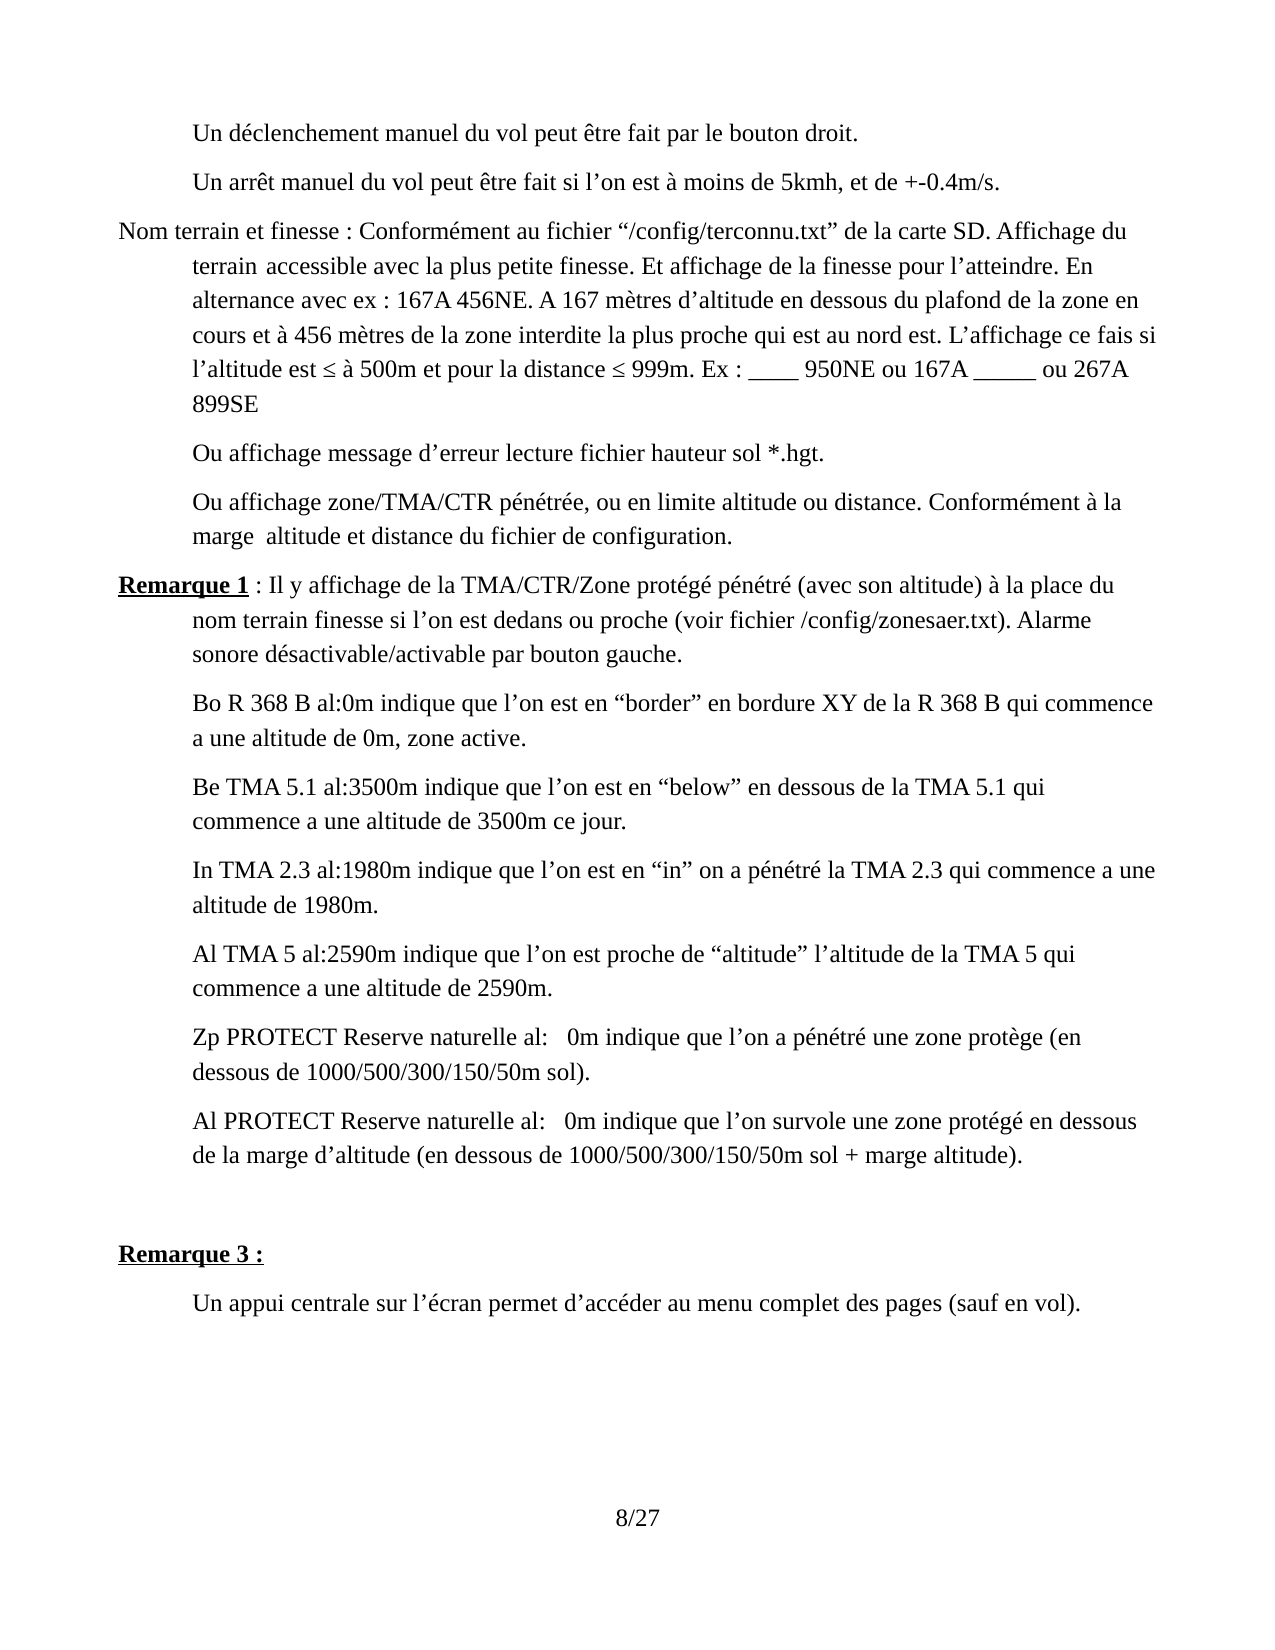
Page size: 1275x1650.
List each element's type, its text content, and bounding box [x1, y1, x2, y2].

text Be TMA 5.1 al:3500m indique que l’on est en “below” en dessous de la TMA 5.1 qui commence a une altitude de 3500m ce jour. [118, 772, 1157, 835]
text Remarque 1 : Il y affichage de la TMA/CTR/Zone protégé pénétré (avec son altitude) à la place du nom terrain finesse si l’on est dedans ou proche (voir fichier /config/zonesaer.txt). Alarme sonore désactivable/activable par bouton gauche. [118, 570, 1157, 668]
text Bo R 368 B al:0m indique que l’on est en “border” en bordure XY de la R 368 B qui commence a une altitude de 0m, zone active. [118, 688, 1157, 752]
text Al PROTECT Reserve naturelle al: 0m indique que l’on survole une zone protégé en dessous de la marge d’altitude (en dessous de 1000/500/300/150/50m sol + marge altitude). [118, 1106, 1157, 1169]
text Al TMA 5 al:2590m indique que l’on est proche de “altitude” l’altitude de la TMA 5 qui commence a une altitude de 2590m. [118, 939, 1157, 1002]
text Nom terrain et finesse : Conformément au fichier “/config/terconnu.txt” de la carte SD. Affichage du terrain accessible avec la plus petite finesse. Et affichage de la finesse pour l’atteindre. En alternance avec ex : 167A 456NE. A 167 mètres d’altitude en dessous du plafond de la zone en cours et à 456 mètres de la zone interdite la plus proche qui est au nord est. L’affichage ce fais si l’altitude est ≤ à 500m et pour la distance ≤ 999m. Ex : ____ 950NE ou 167A _____ ou 267A 899SE [118, 216, 1157, 417]
text Ou affichage message d’erreur lecture fichier hauteur sol *.hgt. [118, 438, 1157, 466]
text Remarque 3 : [118, 1239, 1157, 1267]
text In TMA 2.3 al:1980m indique que l’on est en “in” on a pénétré la TMA 2.3 qui commence a une altitude de 1980m. [118, 855, 1157, 919]
text Ou affichage zone/TMA/CTR pénétrée, ou en limite altitude ou distance. Conformément à la marge altitude et distance du fichier de configuration. [118, 487, 1157, 550]
text Un appui centrale sur l’écran permet d’accéder au menu complet des pages (sauf en vol). [118, 1288, 1157, 1316]
text Un déclenchement manuel du vol peut être fait par le bouton droit. [118, 118, 1157, 147]
text Un arrêt manuel du vol peut être fait si l’on est à moins de 5kmh, et de +-0.4m/s. [118, 167, 1157, 196]
text Zp PROTECT Reserve naturelle al: 0m indique que l’on a pénétré une zone protège (en dessous de 1000/500/300/150/50m sol). [118, 1022, 1157, 1086]
